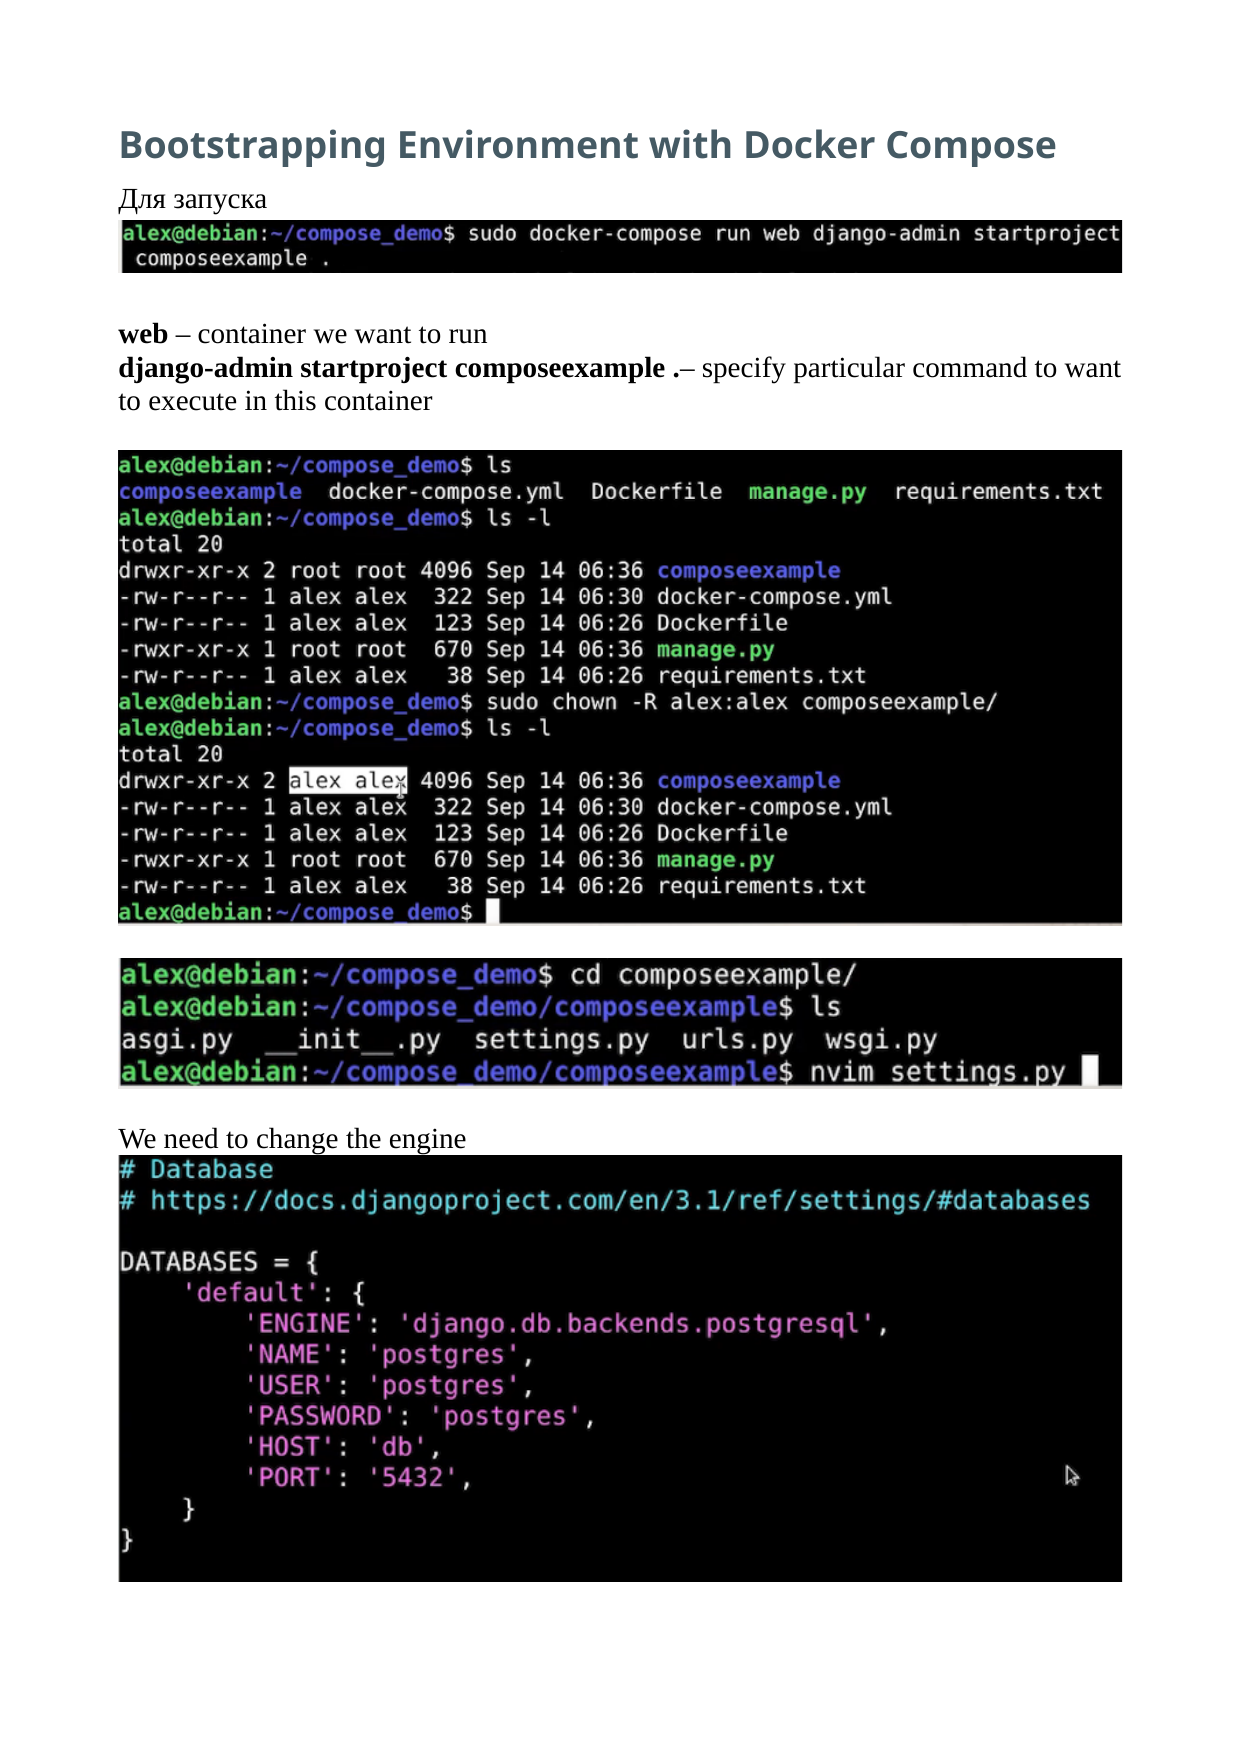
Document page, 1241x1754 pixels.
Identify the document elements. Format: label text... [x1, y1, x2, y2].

picture [118, 1155, 1123, 1582]
text Для запуска [118, 182, 1122, 215]
picture [118, 450, 1123, 926]
picture [118, 220, 1123, 273]
text django-admin startproject composeexample .– specify particular command to want to execute in this container [118, 350, 1122, 417]
picture [118, 958, 1123, 1089]
subtitle Bootstrapping Environment with Docker Compose [118, 118, 1122, 169]
text We need to change the engine [118, 1122, 1122, 1155]
text web – container we want to run [118, 316, 1122, 350]
